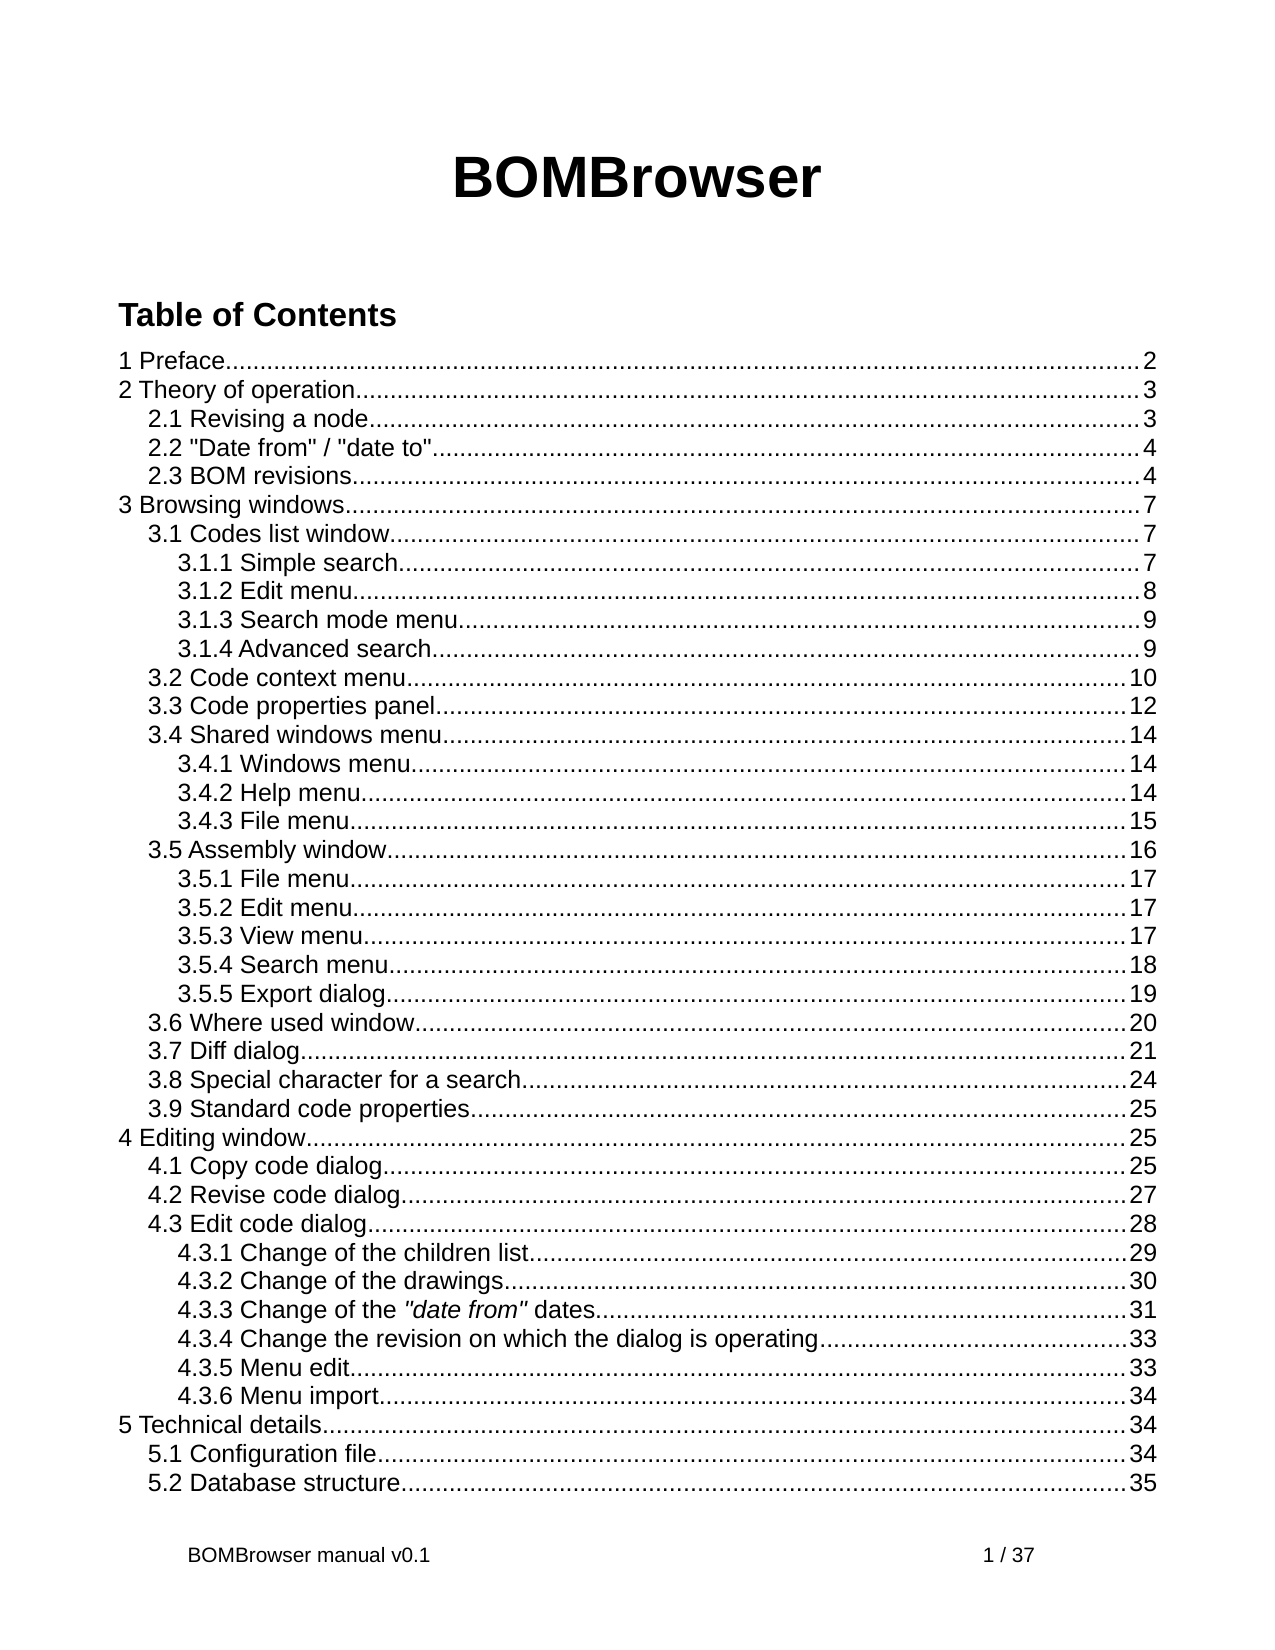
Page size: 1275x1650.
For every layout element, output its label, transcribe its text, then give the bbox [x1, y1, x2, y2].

text 3.4.1 Windows menu 14 [177, 749, 1157, 777]
text 3.1.3 Search mode menu 9 [177, 605, 1157, 634]
text 4.3 Edit code dialog 28 [148, 1209, 1157, 1237]
text 3.4.3 File menu 15 [177, 806, 1157, 835]
text 4.3.1 Change of the children list 29 [177, 1237, 1157, 1266]
text 3.1.1 Simple search 7 [177, 547, 1157, 576]
text 3.5.1 File menu 17 [177, 864, 1157, 892]
subtitle Table of Contents [118, 295, 1157, 334]
text 3.4.2 Help menu 14 [177, 777, 1157, 806]
text 3.5.2 Edit menu 17 [177, 892, 1157, 921]
text 3.6 Where used window 20 [148, 1007, 1157, 1036]
text 3.1 Codes list window 7 [148, 519, 1157, 547]
text 3.5.3 View menu 17 [177, 921, 1157, 950]
text 4.1 Copy code dialog 25 [148, 1151, 1157, 1180]
text 3.5 Assembly window 16 [148, 835, 1157, 864]
text 3.9 Standard code properties 25 [148, 1094, 1157, 1122]
text 3.1.2 Edit menu 8 [177, 576, 1157, 605]
text 1 Preface 2 [118, 346, 1157, 375]
text 5.2 Database structure 35 [148, 1467, 1157, 1496]
text 2.1 Revising a node 3 [148, 404, 1157, 432]
text 4.3.5 Menu edit 33 [177, 1352, 1157, 1381]
text 4.3.3 Change of the "date from" dates 31 [177, 1295, 1157, 1324]
text 4.3.4 Change the revision on which the dialog is operating 33 [177, 1324, 1157, 1352]
text 2 Theory of operation 3 [118, 375, 1157, 404]
text 4.2 Revise code dialog 27 [148, 1180, 1157, 1209]
text 4.3.2 Change of the drawings 30 [177, 1266, 1157, 1295]
text 3.5.5 Export dialog 19 [177, 979, 1157, 1007]
text 3.5.4 Search menu 18 [177, 950, 1157, 979]
text 3 Browsing windows 7 [118, 490, 1157, 519]
text 3.2 Code context menu 10 [148, 662, 1157, 691]
text 4.3.6 Menu import 34 [177, 1381, 1157, 1410]
text 4 Editing window 25 [118, 1122, 1157, 1151]
text 3.1.4 Advanced search 9 [177, 634, 1157, 662]
text 3.3 Code properties panel 12 [148, 691, 1157, 720]
text 5 Technical details 34 [118, 1410, 1157, 1439]
text 3.4 Shared windows menu 14 [148, 720, 1157, 749]
text 2.2 "Date from" / "date to" 4 [148, 432, 1157, 461]
text 2.3 BOM revisions 4 [148, 461, 1157, 490]
text 3.8 Special character for a search 24 [148, 1065, 1157, 1094]
text 3.7 Diff dialog 21 [148, 1036, 1157, 1065]
text 5.1 Configuration file 34 [148, 1439, 1157, 1467]
title BOMBrowser [118, 143, 1157, 210]
